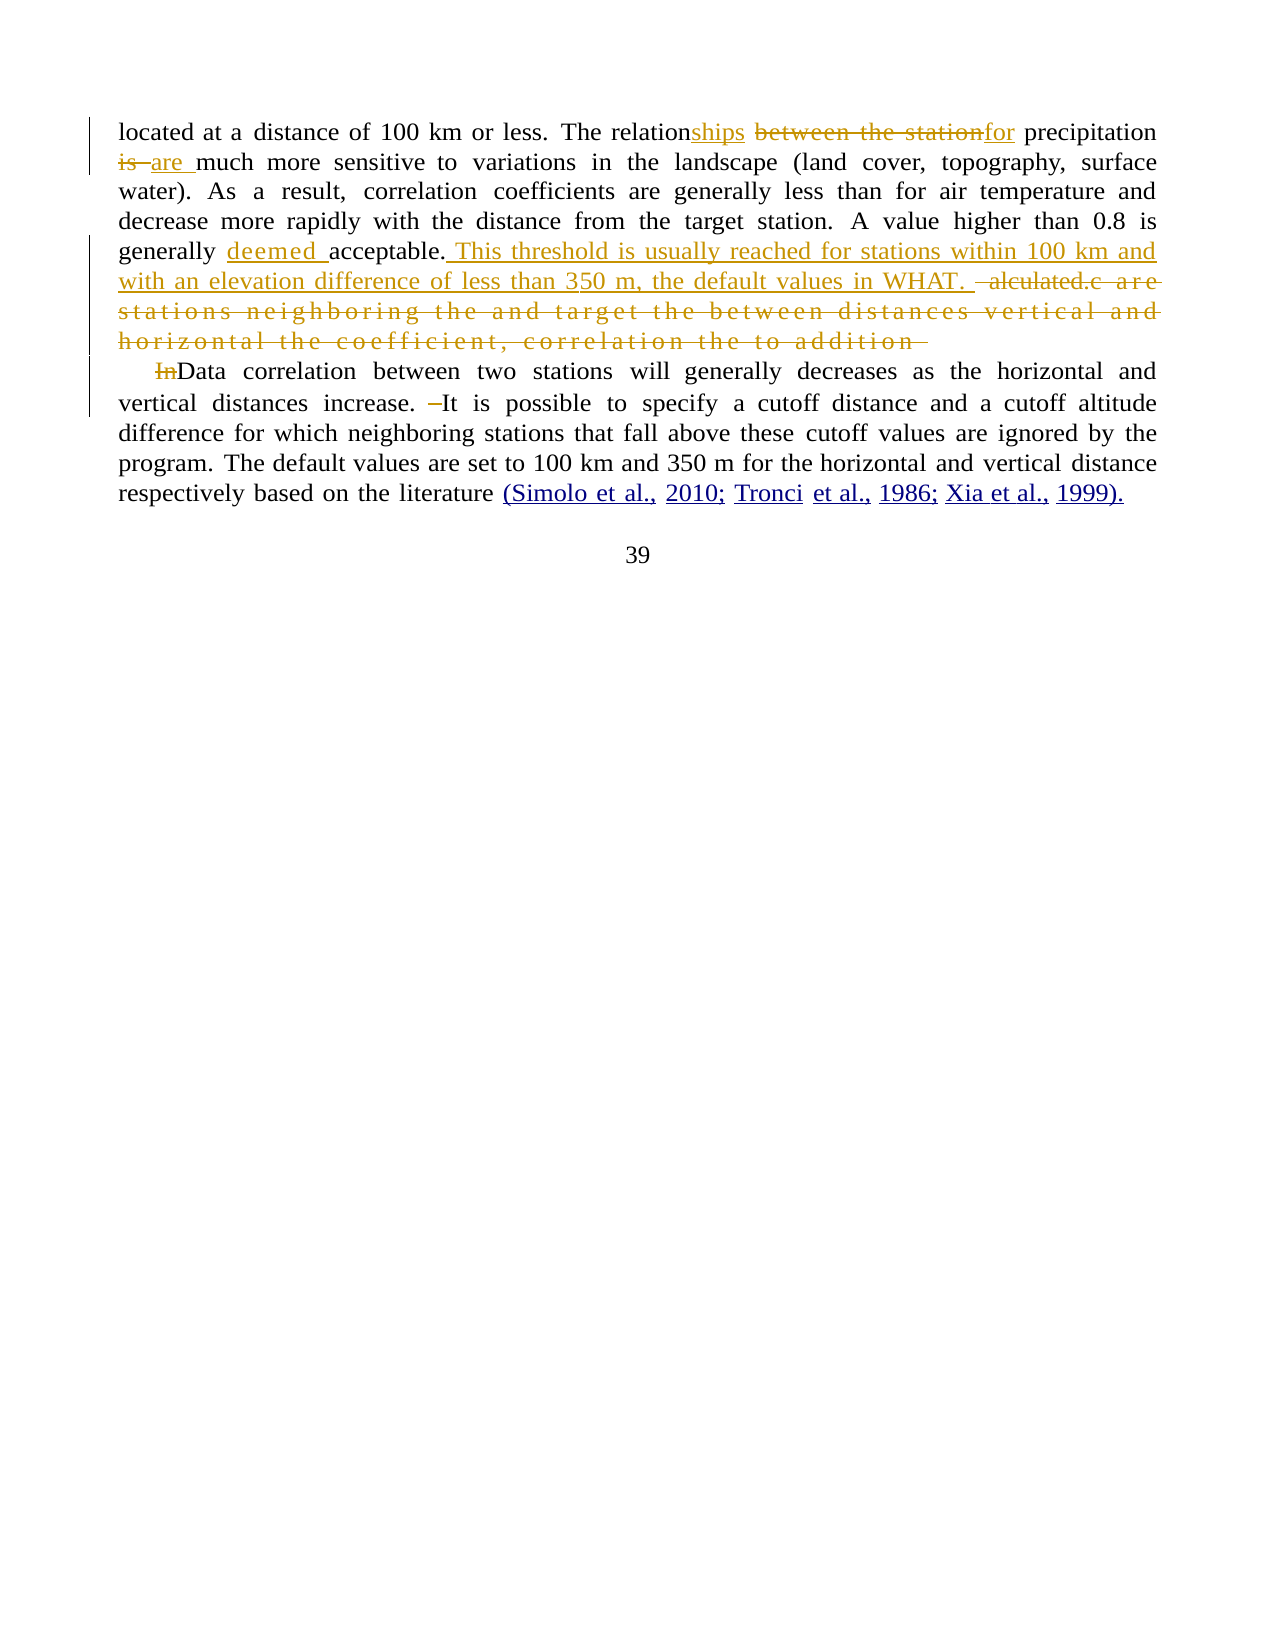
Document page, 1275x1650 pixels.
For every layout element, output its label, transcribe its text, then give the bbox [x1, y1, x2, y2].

text Based on our experience with daily weather data in Canada, the correlation coefficients between time-series of air temperature measurements is generally higher than 0.98 for stations located at a distance of 100 km or less. The relationships for precipitation are much more sensitive to variations in the landscape (land cover, topography, surface water). As a result, correlation coefficients are generally less than for air temperature and decrease more rapidly with the distance from the target station. A value higher than 0.8 is generally deemed acceptable. This threshold is usually reached for stations within 100 km and with an elevation difference of less than 350 m, the default values in WHAT. Data correlation between two stations will generally decreases as the horizontal and vertical distances increase. It is possible to specify a cutoff distance and a cutoff altitude difference for which neighboring stations that fall above these cutoff values are ignored by the program. The default values are set to 100 km and 350 m for the horizontal and vertical distance respectively based on the literature (Simolo et al., 2010; Tronci et al., 1986; Xia et al., 1999). [118, 313, 1157, 355]
text 39 [623, 540, 652, 569]
text Based on our experience with daily weather data in Canada, the correlation coefficients between time-series of air temperature measurements is generally higher than 0.98 for stations located at a distance of 100 km or less. The relationships for precipitation are much more sensitive to variations in the landscape (land cover, topography, surface water). As a result, correlation coefficients are generally less than for air temperature and decrease more rapidly with the distance from the target station. A value higher than 0.8 is generally deemed acceptable. This threshold is usually reached for stations within 100 km and with an elevation difference of less than 350 m, the default values in WHAT. Data correlation between two stations will generally decreases as the horizontal and vertical distances increase. It is possible to specify a cutoff distance and a cutoff altitude difference for which neighboring stations that fall above these cutoff values are ignored by the program. The default values are set to 100 km and 350 m for the horizontal and vertical distance respectively based on the literature (Simolo et al., 2010; Tronci et al., 1986; Xia et al., 1999). [118, 117, 1157, 312]
